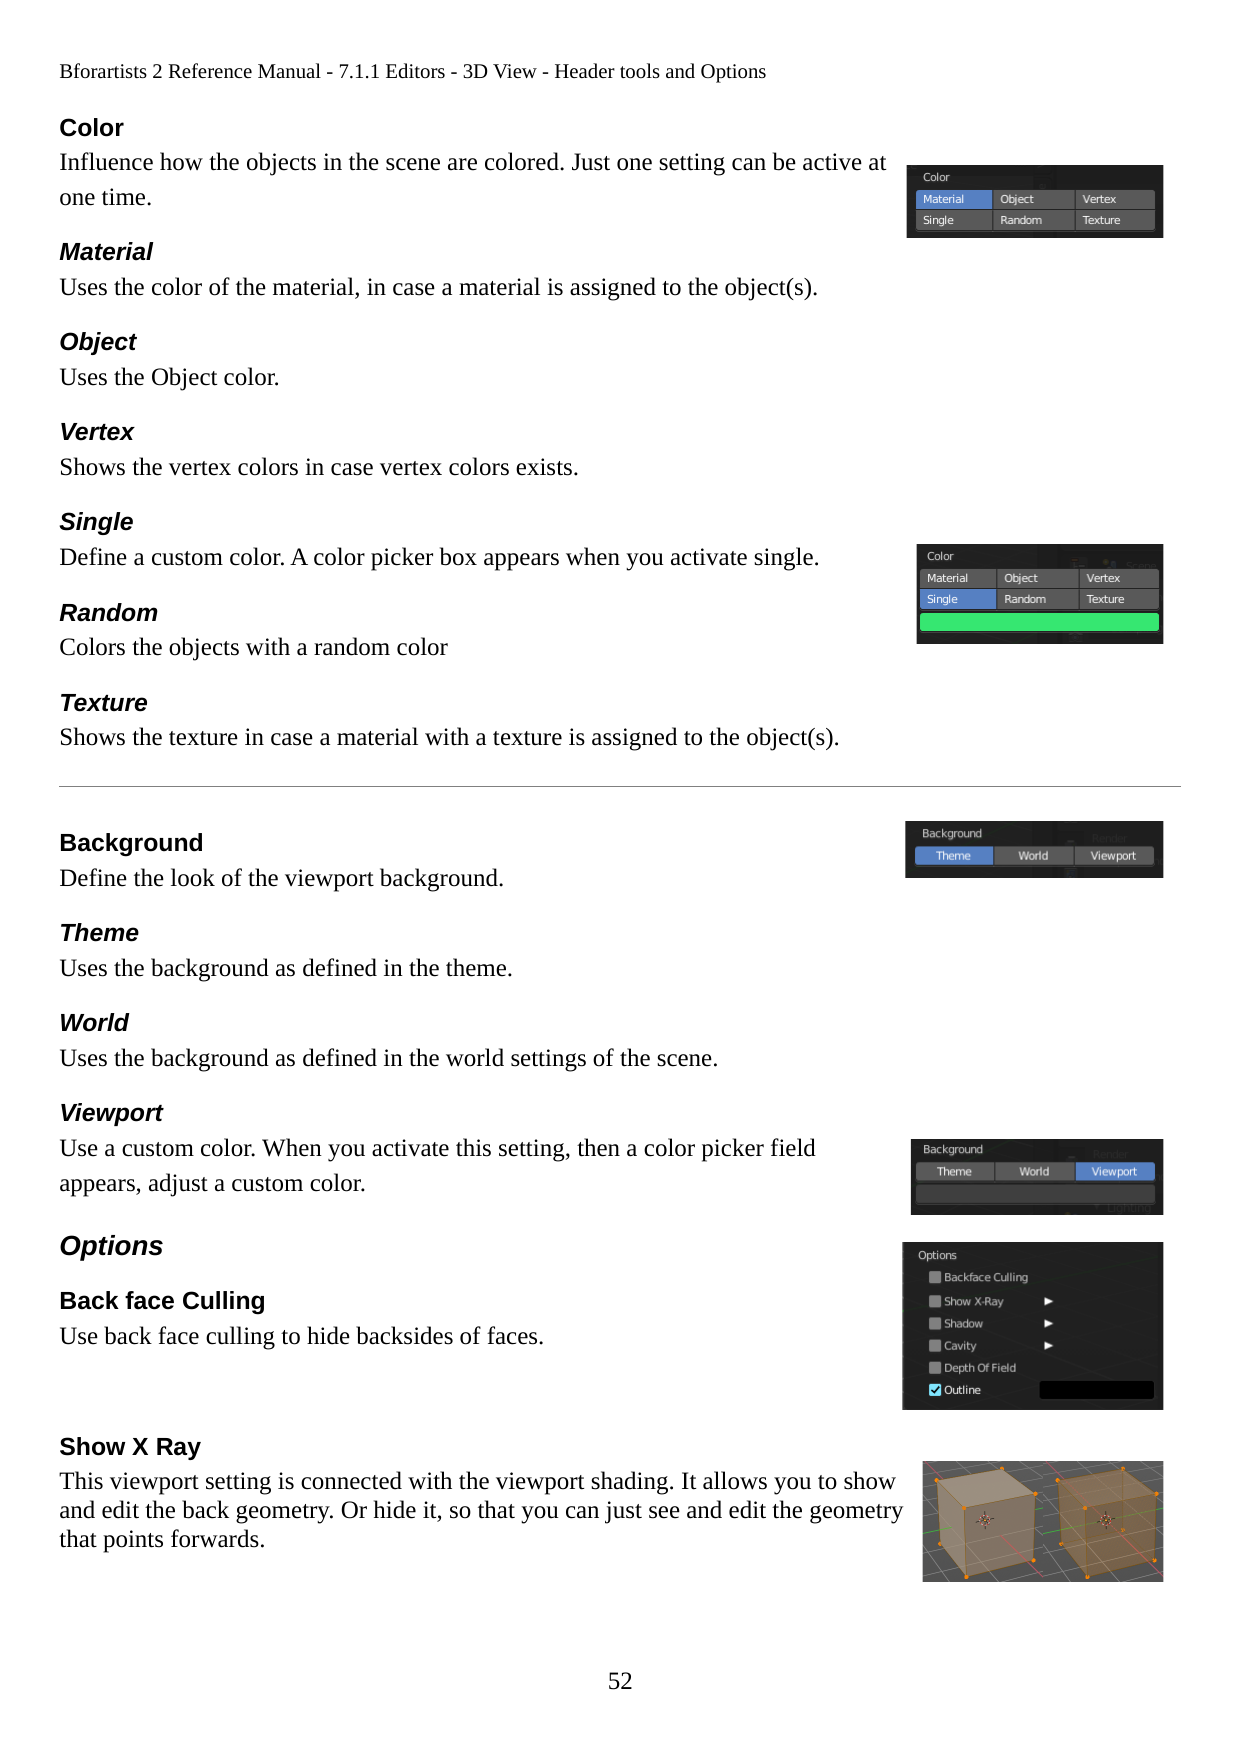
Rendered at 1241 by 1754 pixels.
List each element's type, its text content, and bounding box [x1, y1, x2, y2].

subtitle Texture [59, 688, 1181, 716]
subtitle [1164, 1286, 1181, 1315]
text Influence how the objects in the scene are colored. Just one setting can be active at one time. [59, 147, 1181, 211]
subtitle Show X Ray [59, 1432, 1181, 1460]
text Shows the vertex colors in case vertex colors exists. [59, 452, 1181, 481]
subtitle Random [59, 598, 916, 626]
picture [905, 821, 1164, 878]
subtitle Background [59, 828, 905, 857]
text This viewport setting is connected with the viewport shading. It allows you to show and edit the back geometry. Or hide it, so that you can just see and edit the geometry that points forwards. [59, 1466, 922, 1553]
picture [902, 1242, 1164, 1410]
subtitle [1164, 828, 1181, 857]
subtitle Color [59, 113, 1181, 141]
subtitle Viewport [59, 1098, 1181, 1127]
picture [916, 544, 1164, 644]
text Use a custom color. When you activate this setting, then a color picker field appears, adjust a custom color. [59, 1133, 1181, 1197]
text Shows the texture in case a material with a texture is assigned to the object(s). [59, 722, 1181, 751]
text Colors the objects with a random color [59, 632, 1181, 661]
subtitle Material [59, 237, 1181, 266]
text Uses the Object color. [59, 362, 1181, 391]
subtitle Object [59, 327, 1181, 356]
text Define the look of the viewport background. [59, 863, 1181, 892]
text Define a custom color. A color picker box appears when you activate single. [59, 542, 1181, 571]
text Uses the background as defined in the theme. [59, 953, 1181, 982]
subtitle Options [59, 1229, 1181, 1261]
subtitle Single [59, 507, 1181, 536]
text Use back face culling to hide backsides of faces. [59, 1321, 902, 1350]
subtitle Theme [59, 918, 1181, 947]
subtitle Back face Culling [59, 1286, 902, 1315]
text Uses the color of the material, in case a material is assigned to the object(s). [59, 272, 1181, 301]
picture [906, 165, 1164, 238]
subtitle Vertex [59, 417, 1181, 446]
subtitle World [59, 1008, 1181, 1037]
text Uses the background as defined in the world settings of the scene. [59, 1043, 1181, 1072]
picture [910, 1139, 1164, 1215]
subtitle [1164, 598, 1181, 626]
picture [922, 1461, 1164, 1582]
